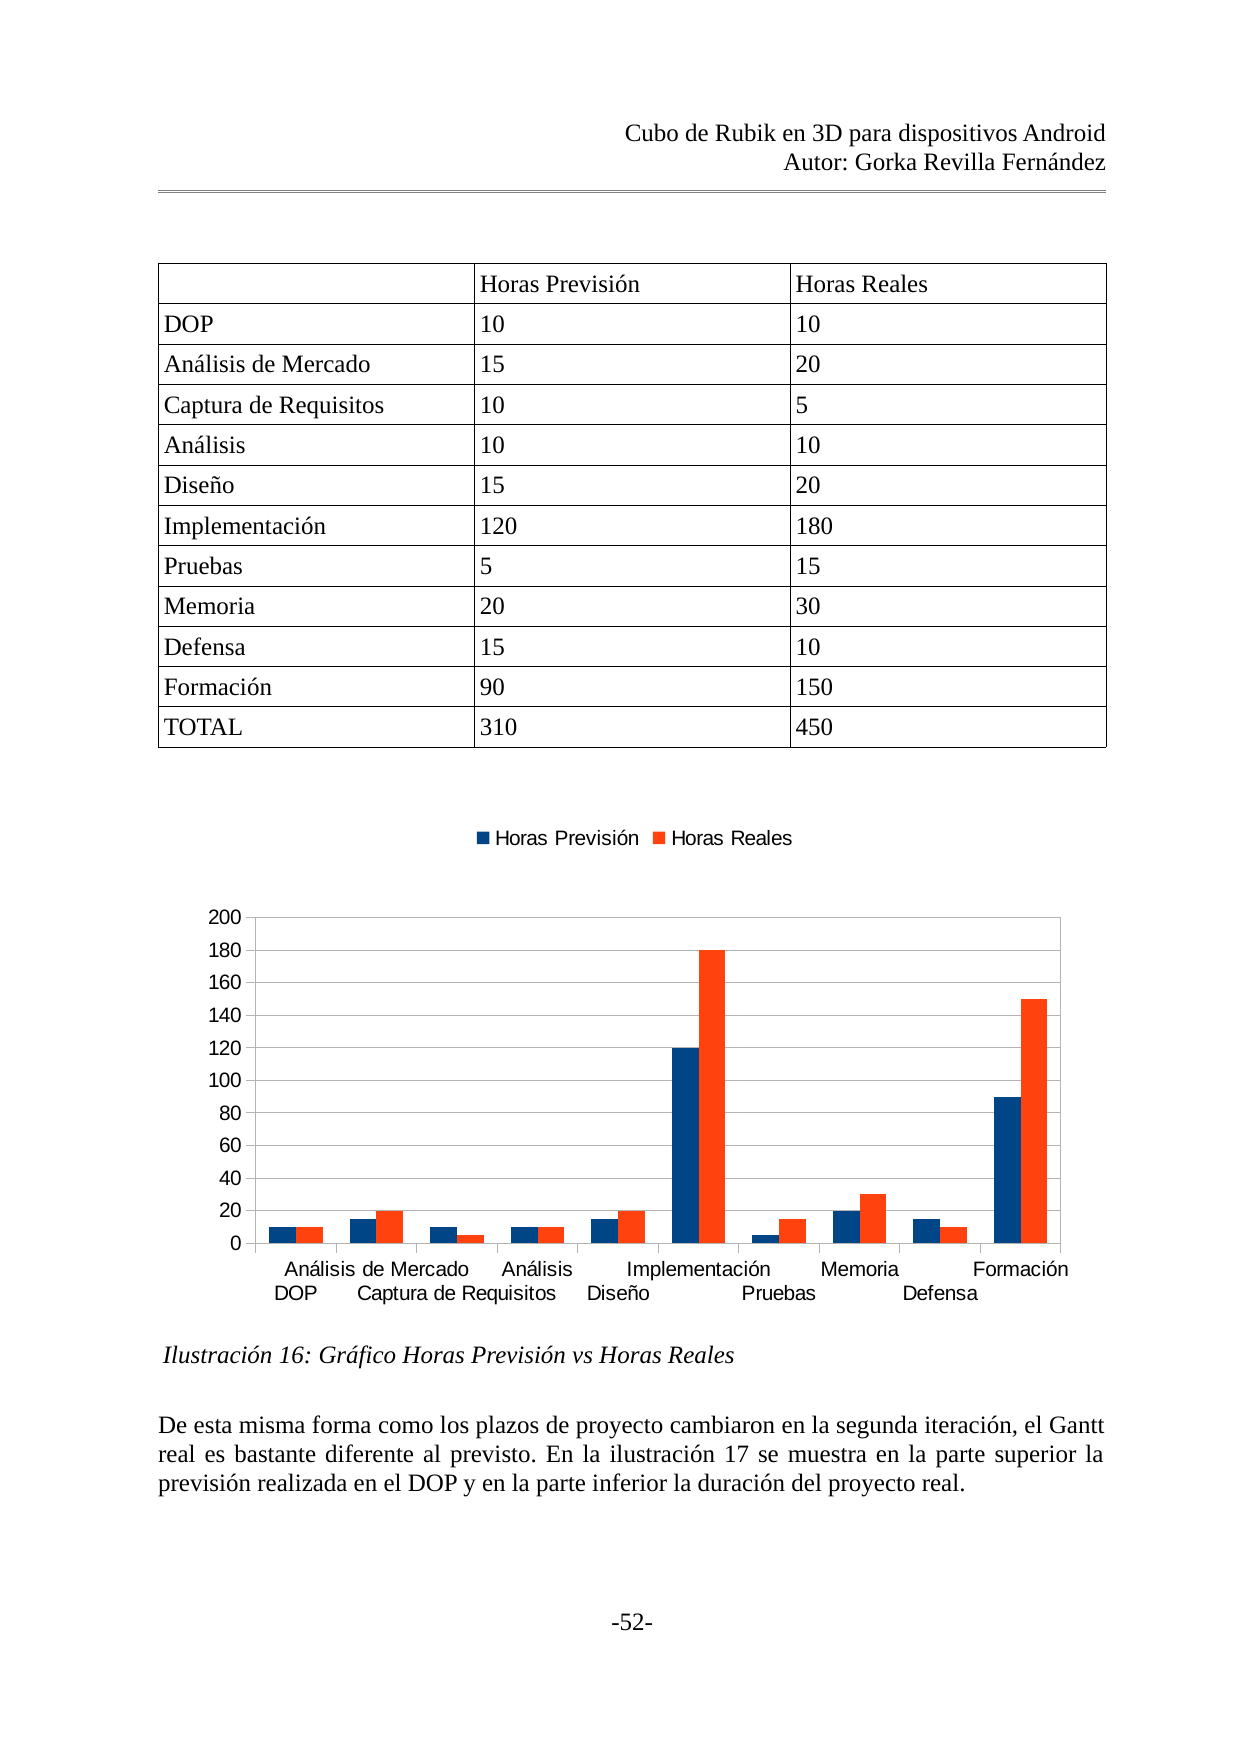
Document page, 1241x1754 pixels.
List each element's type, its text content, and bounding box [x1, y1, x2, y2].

table_cell 90 [475, 667, 790, 706]
table_cell 5 [475, 546, 790, 586]
table_cell Análisis de Mercado [159, 345, 474, 384]
table_cell 15 [791, 546, 1106, 586]
table_cell 5 [791, 385, 1106, 424]
text De esta misma forma como los plazos de proyecto cambiaron en la segunda iteración, el Gantt real es bastante diferente al previsto. En la ilustración 17 se muestra en la parte superior la previsión realizada en el DOP y en la parte inferior la duración del proyecto real. [158, 1411, 1106, 1497]
table_cell 20 [791, 466, 1106, 505]
table_cell 10 [791, 304, 1106, 344]
table_cell Memoria [159, 587, 474, 626]
table_cell 10 [475, 425, 790, 464]
table_header Horas Previsión [475, 264, 790, 303]
table_cell 15 [475, 627, 790, 666]
table_cell Captura de Requisitos [159, 385, 474, 424]
table_cell Implementación [159, 506, 474, 545]
table_cell 15 [475, 466, 790, 505]
table_cell 180 [791, 506, 1106, 545]
table_cell 10 [791, 425, 1106, 464]
table_cell 10 [791, 627, 1106, 666]
table_cell 30 [791, 587, 1106, 626]
table_cell Análisis [159, 425, 474, 464]
table_cell 450 [791, 707, 1106, 747]
table_cell Defensa [159, 627, 474, 666]
table_cell 20 [791, 345, 1106, 384]
table_cell Pruebas [159, 546, 474, 586]
table_cell 20 [475, 587, 790, 626]
table_cell Diseño [159, 466, 474, 505]
table_header Horas Reales [791, 264, 1106, 303]
table_cell 15 [475, 345, 790, 384]
table_cell 120 [475, 506, 790, 545]
table_cell 10 [475, 304, 790, 344]
table_cell DOP [159, 304, 474, 344]
table_header [159, 264, 474, 303]
table_cell Formación [159, 667, 474, 706]
text Ilustración 16: Gráfico Horas Previsión vs Horas Reales [163, 1341, 1107, 1369]
table_cell TOTAL [159, 707, 474, 747]
table_cell 310 [475, 707, 790, 747]
table_cell 10 [475, 385, 790, 424]
table_cell 150 [791, 667, 1106, 706]
